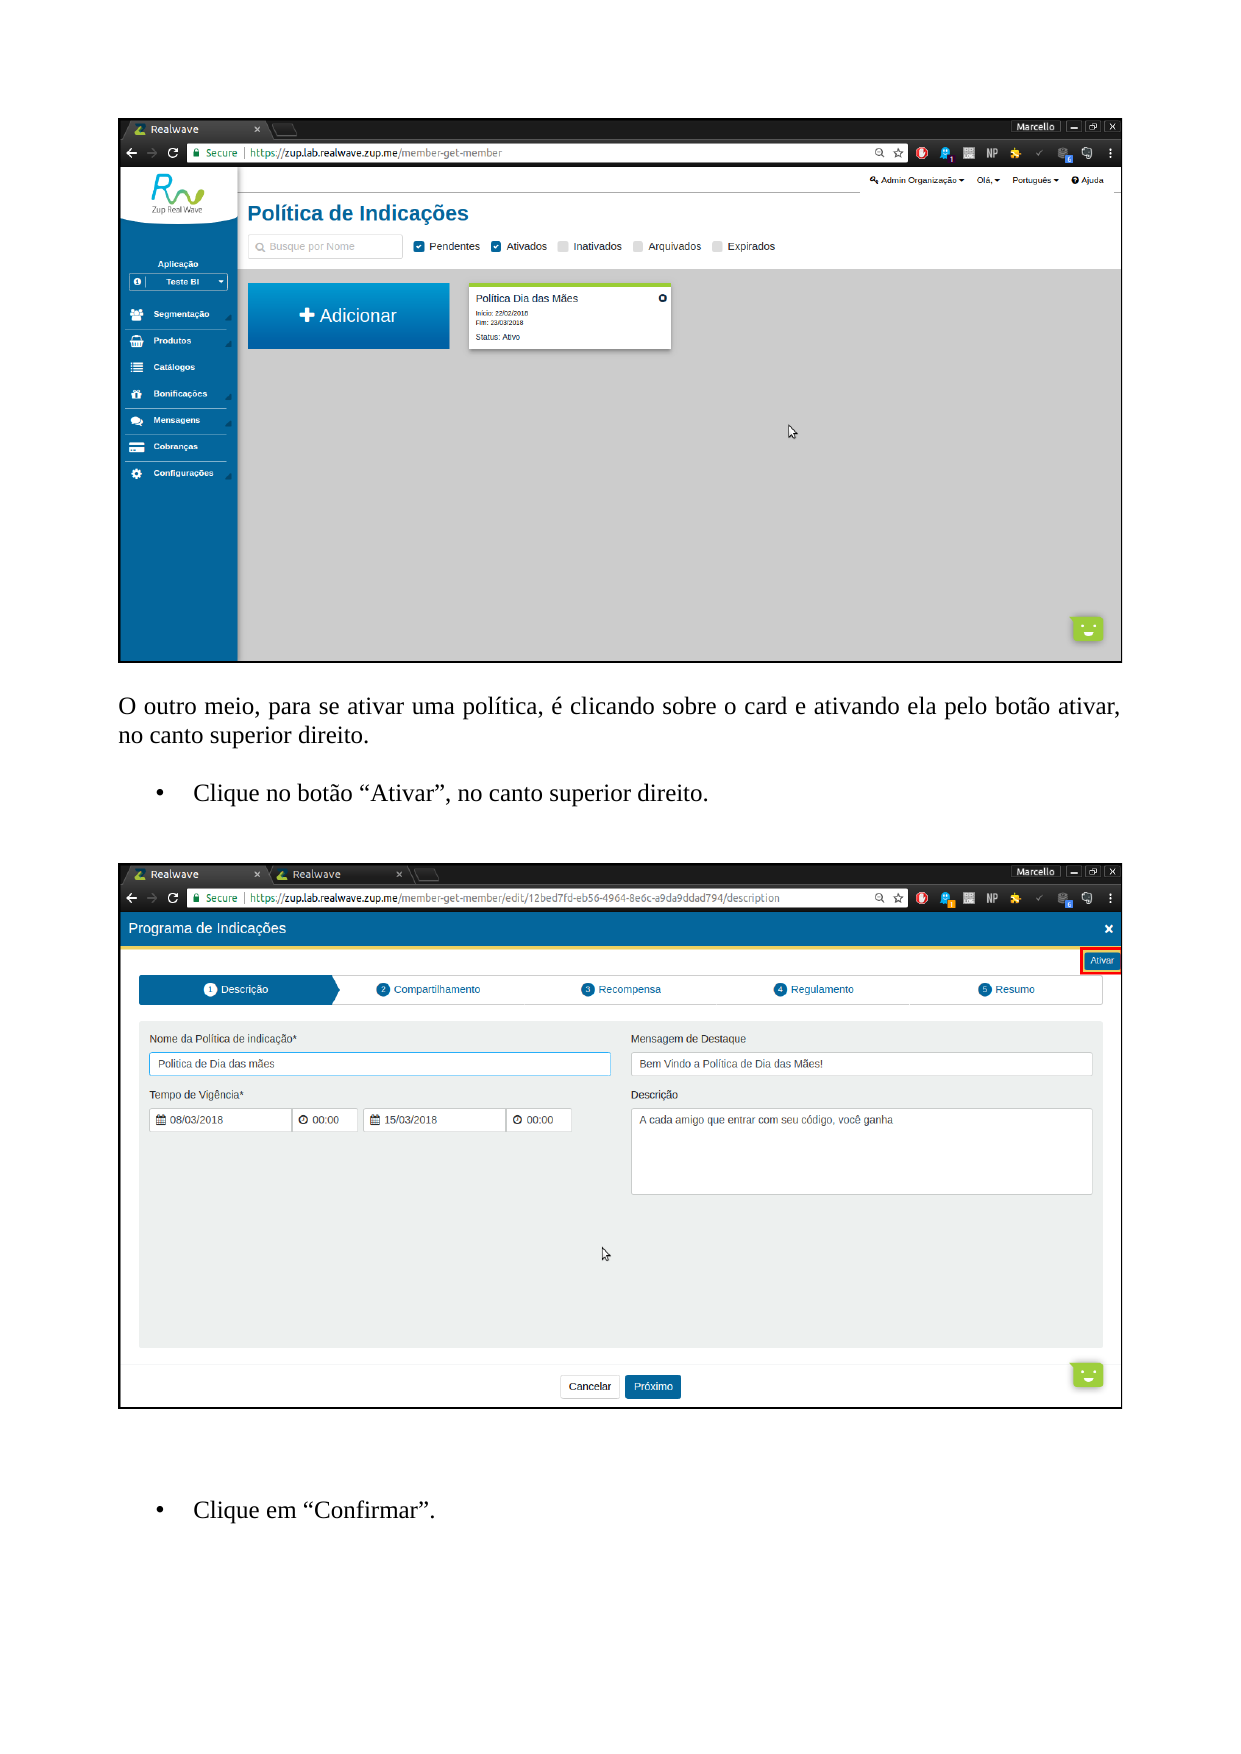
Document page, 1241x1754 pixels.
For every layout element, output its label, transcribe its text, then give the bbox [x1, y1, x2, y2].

text O outro meio, para se ativar uma política, é clicando sobre o card e ativando ela pelo botão ativar, no canto superior direito. [118, 691, 1122, 749]
list Clique em “Confirmar”. [156, 1495, 1122, 1523]
list Clique no botão “Ativar”, no canto superior direito. [156, 778, 1122, 806]
picture [118, 118, 1123, 663]
picture [118, 863, 1123, 1409]
